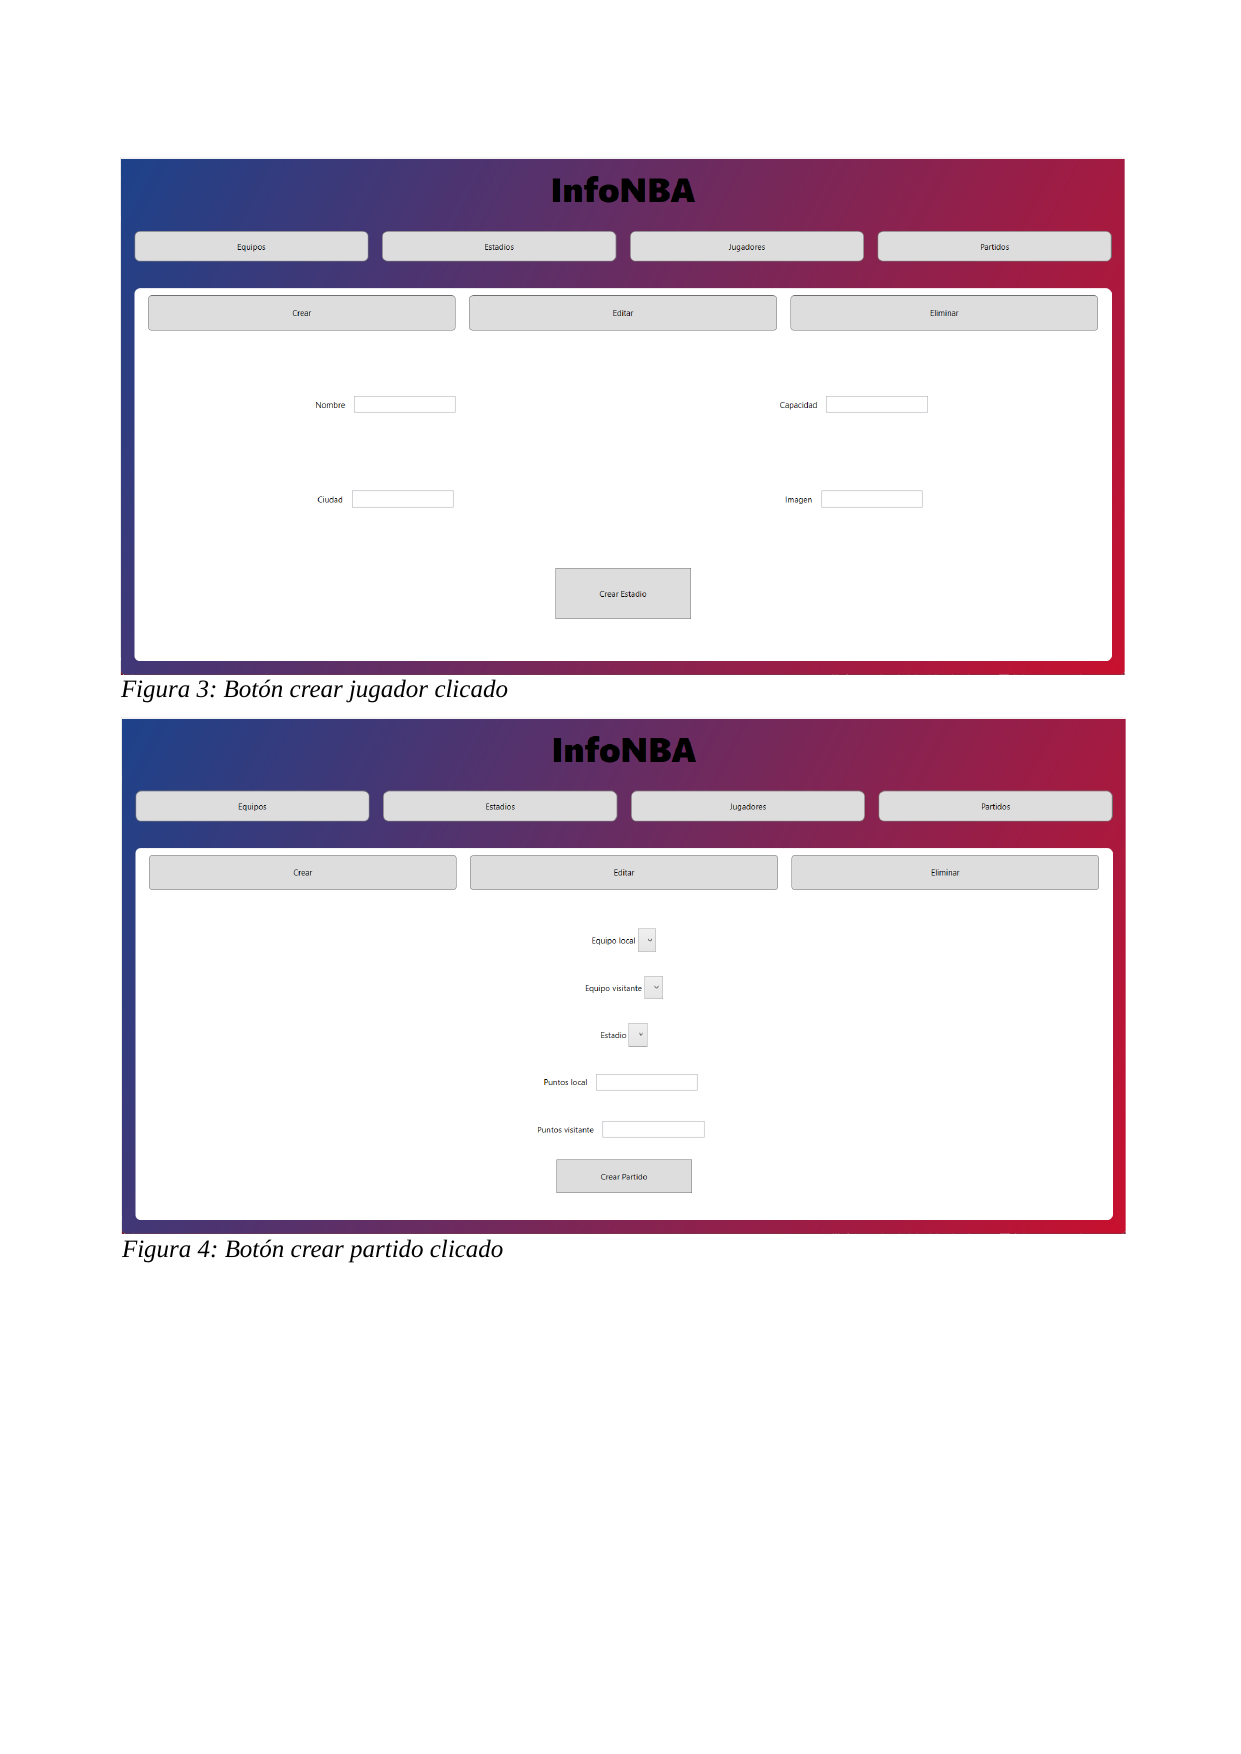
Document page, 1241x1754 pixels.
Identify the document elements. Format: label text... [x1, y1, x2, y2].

picture [120, 157, 1125, 675]
picture [121, 717, 1126, 1234]
text Figura 4: Botón crear partido clicado [122, 1234, 1126, 1263]
text Figura 3: Botón crear jugador clicado [121, 675, 1125, 703]
